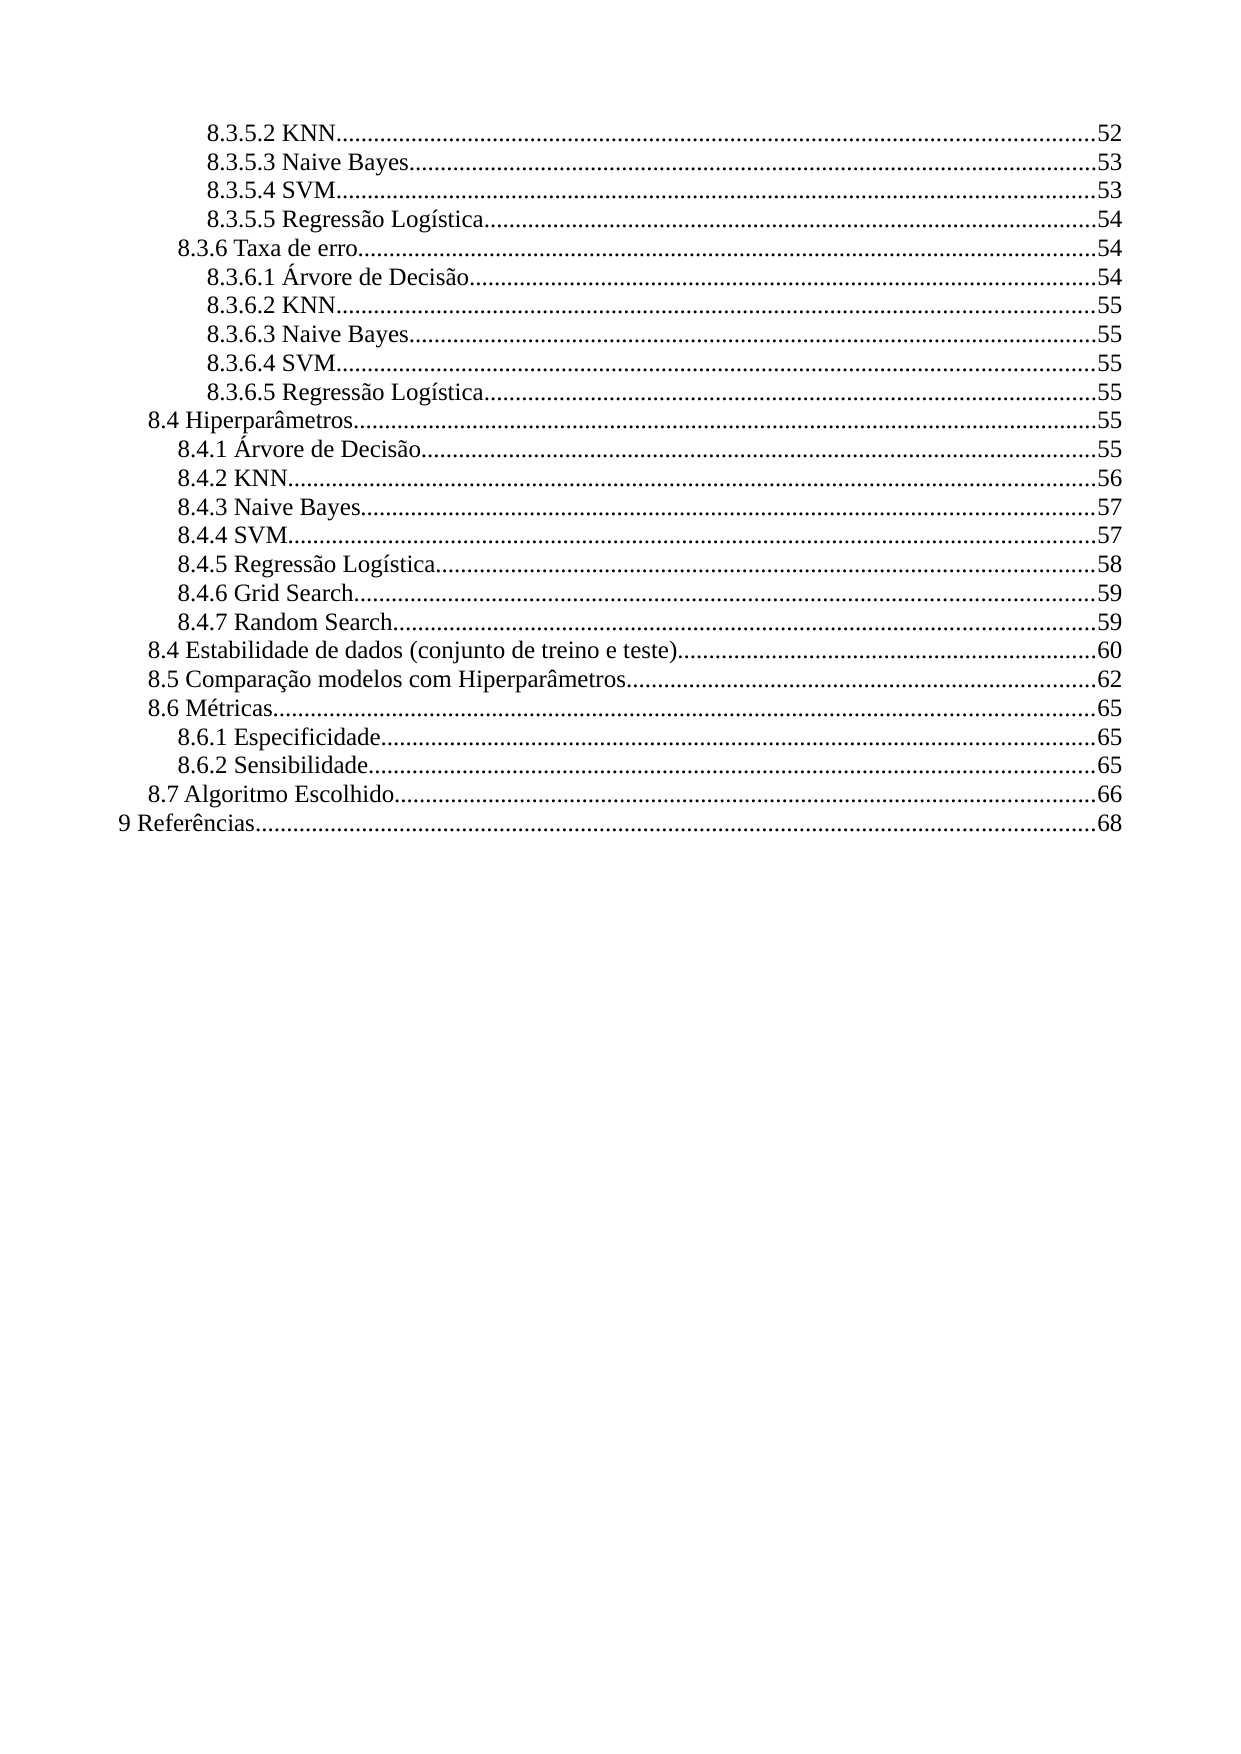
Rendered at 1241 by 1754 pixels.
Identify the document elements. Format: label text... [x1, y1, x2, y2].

text 8.4.3 Naive Bayes 57 [177, 492, 1122, 521]
text 8.4.2 KNN 56 [177, 463, 1122, 492]
text 8.3.6 Taxa de erro 54 [177, 233, 1122, 262]
text 8.7 Algoritmo Escolhido 66 [148, 779, 1122, 808]
text 8.4.4 SVM 57 [177, 521, 1122, 549]
text 8.3.6.5 Regressão Logística 55 [207, 377, 1122, 406]
text 8.3.6.3 Naive Bayes 55 [207, 319, 1122, 348]
text 8.4.7 Random Search 59 [177, 607, 1122, 636]
text 8.5 Comparação modelos com Hiperparâmetros 62 [148, 664, 1122, 693]
text 8.3.5.2 KNN 52 [207, 118, 1122, 147]
text 8.3.6.1 Árvore de Decisão 54 [207, 262, 1122, 291]
text 8.3.5.5 Regressão Logística 54 [207, 204, 1122, 233]
text 8.4.6 Grid Search 59 [177, 578, 1122, 607]
text 8.3.5.4 SVM 53 [207, 176, 1122, 204]
text 8.3.5.3 Naive Bayes 53 [207, 147, 1122, 176]
text 8.4 Hiperparâmetros 55 [148, 406, 1122, 434]
text 8.3.6.4 SVM 55 [207, 348, 1122, 377]
text 8.6.2 Sensibilidade 65 [177, 751, 1122, 779]
text 8.4.5 Regressão Logística 58 [177, 549, 1122, 578]
text 8.4 Estabilidade de dados (conjunto de treino e teste) 60 [148, 636, 1122, 664]
text 8.3.6.2 KNN 55 [207, 291, 1122, 319]
text 9 Referências 68 [118, 808, 1122, 837]
text 8.4.1 Árvore de Decisão 55 [177, 434, 1122, 463]
text 8.6.1 Especificidade 65 [177, 722, 1122, 751]
text 8.6 Métricas 65 [148, 693, 1122, 722]
